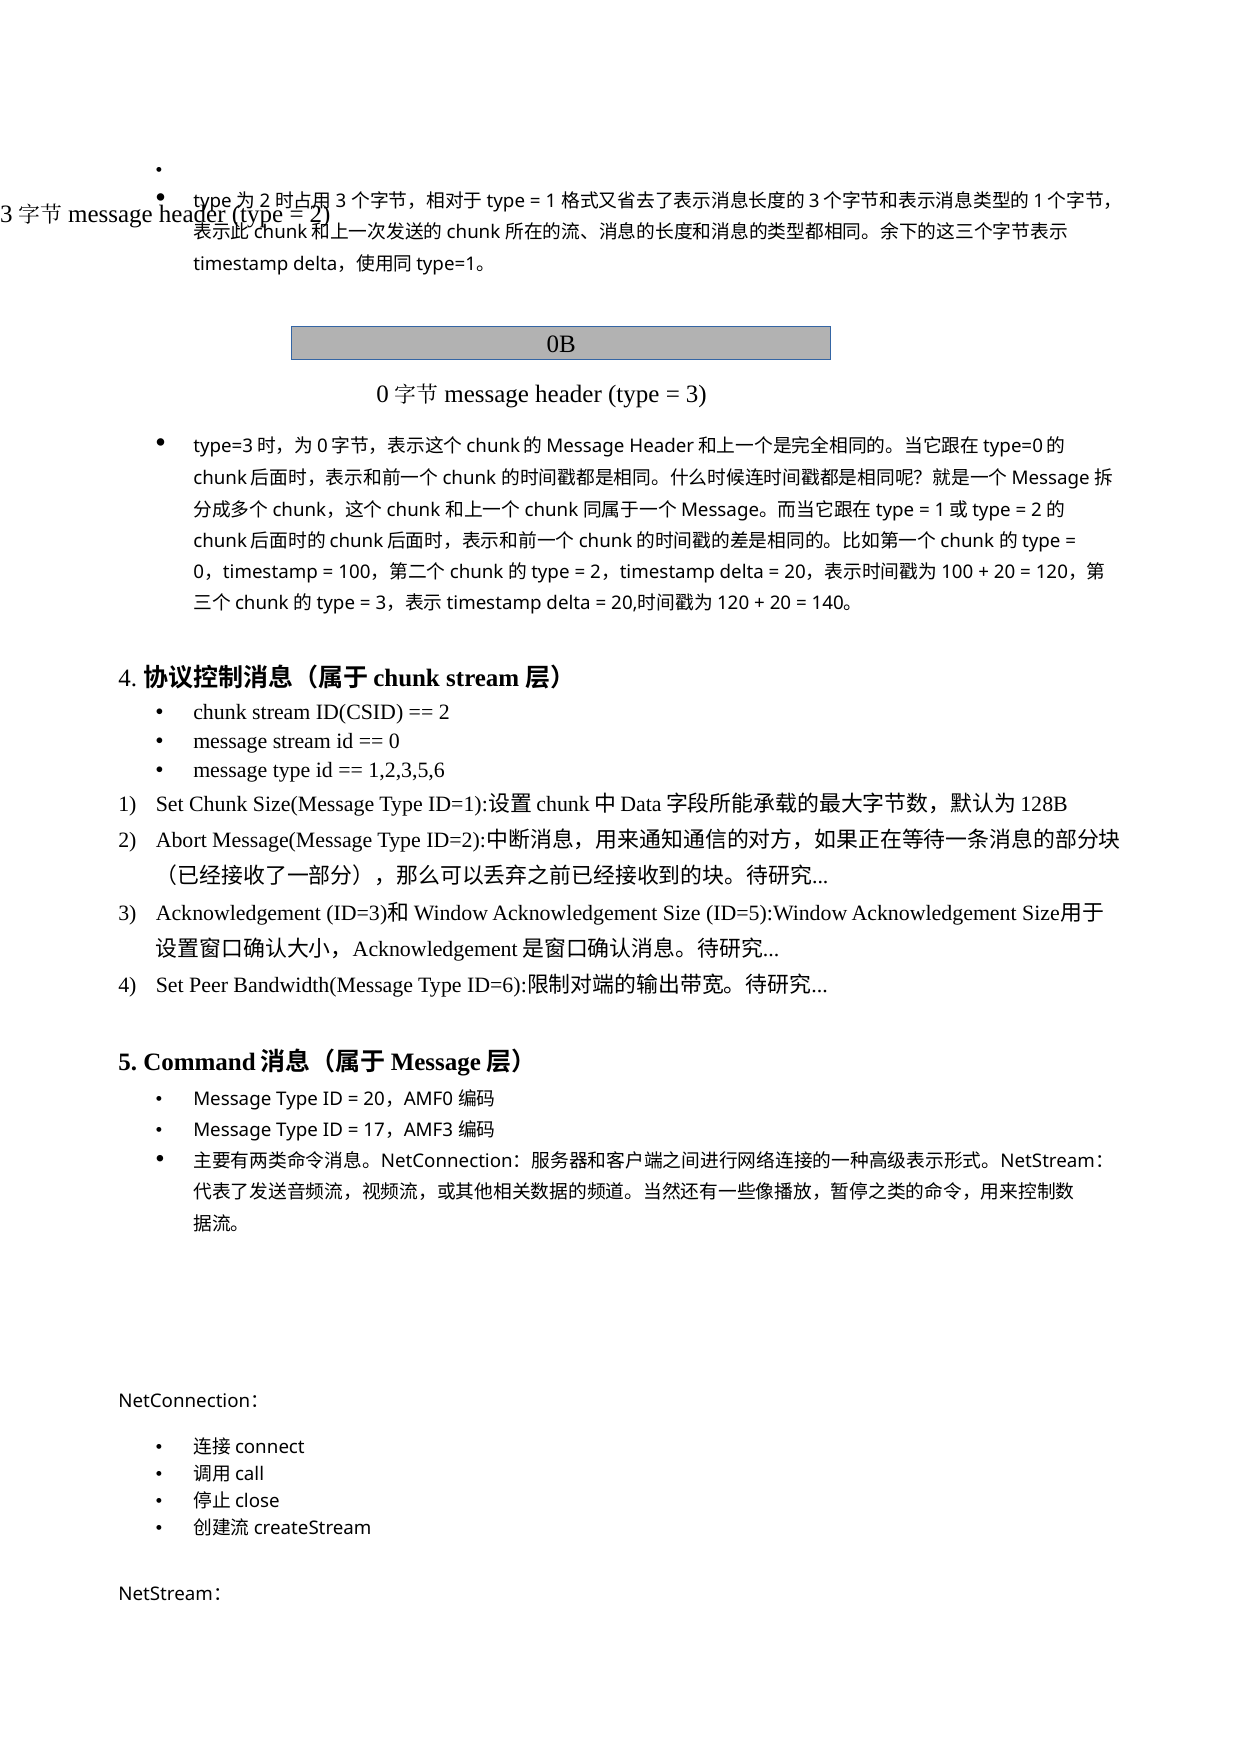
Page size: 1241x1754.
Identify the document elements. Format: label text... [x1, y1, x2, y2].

list chunk stream ID(CSID) == 2 [156, 699, 1122, 724]
text NetStream： [118, 1579, 1122, 1606]
list Acknowledgement (ID=3)和Window Acknowledgement Size (ID=5):Window Acknowledgement Size⽤于设置窗⼝确认⼤⼩，Acknowledgement是窗⼝确认消息。待研究... [118, 894, 1122, 963]
list Message Type ID = 17，AMF3 编码 [156, 1114, 1122, 1142]
list Message Type ID = 20，AMF0 编码 [156, 1083, 1122, 1110]
text 5. Command消息（属于Message层） [118, 1041, 1122, 1078]
list type 为 2 时占用 3 个字节，相对于 type = 1 格式又省去了表示消息长度的3个字节和表示消息类型的1个字节，表示此 chunk和上一次发送的 chunk 所在的流、消息的长度和消息的类型都相同。余下的这三个字节表示 timestamp delta，使用同type=1。 [156, 185, 1122, 276]
text 4. 协议控制消息（属于chunk stream 层） [118, 657, 1122, 693]
list Set Chunk Size(Message Type ID=1):设置chunk中Data字段所能承载的最⼤字节数，默认为128B [118, 786, 1122, 817]
text NetConnection： [118, 1386, 1122, 1413]
list 停止 close [156, 1486, 1122, 1513]
list Abort Message(Message Type ID=2):中断消息，用来通知通信的对方，如果正在等待一条消息的部分块（已经接收了一部分），那么可以丢弃之前已经接收到的块。待研究... [118, 822, 1122, 890]
list message stream id == 0 [156, 728, 1122, 753]
list 调用 call [156, 1458, 1122, 1486]
list 创建流 createStream [156, 1513, 1122, 1540]
list Set Peer Bandwidth(Message Type ID=6):限制对端的输出带宽。待研究... [118, 967, 1122, 999]
list 连接 connect [156, 1431, 1122, 1458]
list type=3时，为0字节，表示这个chunk的Message Header和上一个是完全相同的。当它跟在type=0的chunk后面时，表示和前一个 chunk 的时间戳都是相同。什么时候连时间戳都是相同呢？就是一个 Message 拆分成多个 chunk，这个 chunk 和上一个 chunk 同属于一个 Message。而当它跟在 type = 1或 type = 2 的chunk后面时的chunk后面时，表示和前一个 chunk的时间戳的差是相同的。比如第一个 chunk 的 type = 0，timestamp = 100，第二个 chunk 的 type = 2，timestamp delta = 20，表示时间戳为 100 + 20 = 120，第三个 chunk 的 type = 3，表示 timestamp delta = 20,时间戳为 120 + 20 = 140。 [156, 431, 1122, 615]
list message type id == 1,2,3,5,6 [156, 757, 1122, 782]
list 主要有两类命令消息。NetConnection：服务器和客户端之间进行网络连接的一种高级表示形式。NetStream：代表了发送音频流，视频流，或其他相关数据的频道。当然还有一些像播放，暂停之类的命令，用来控制数 据流。 [156, 1146, 1122, 1235]
